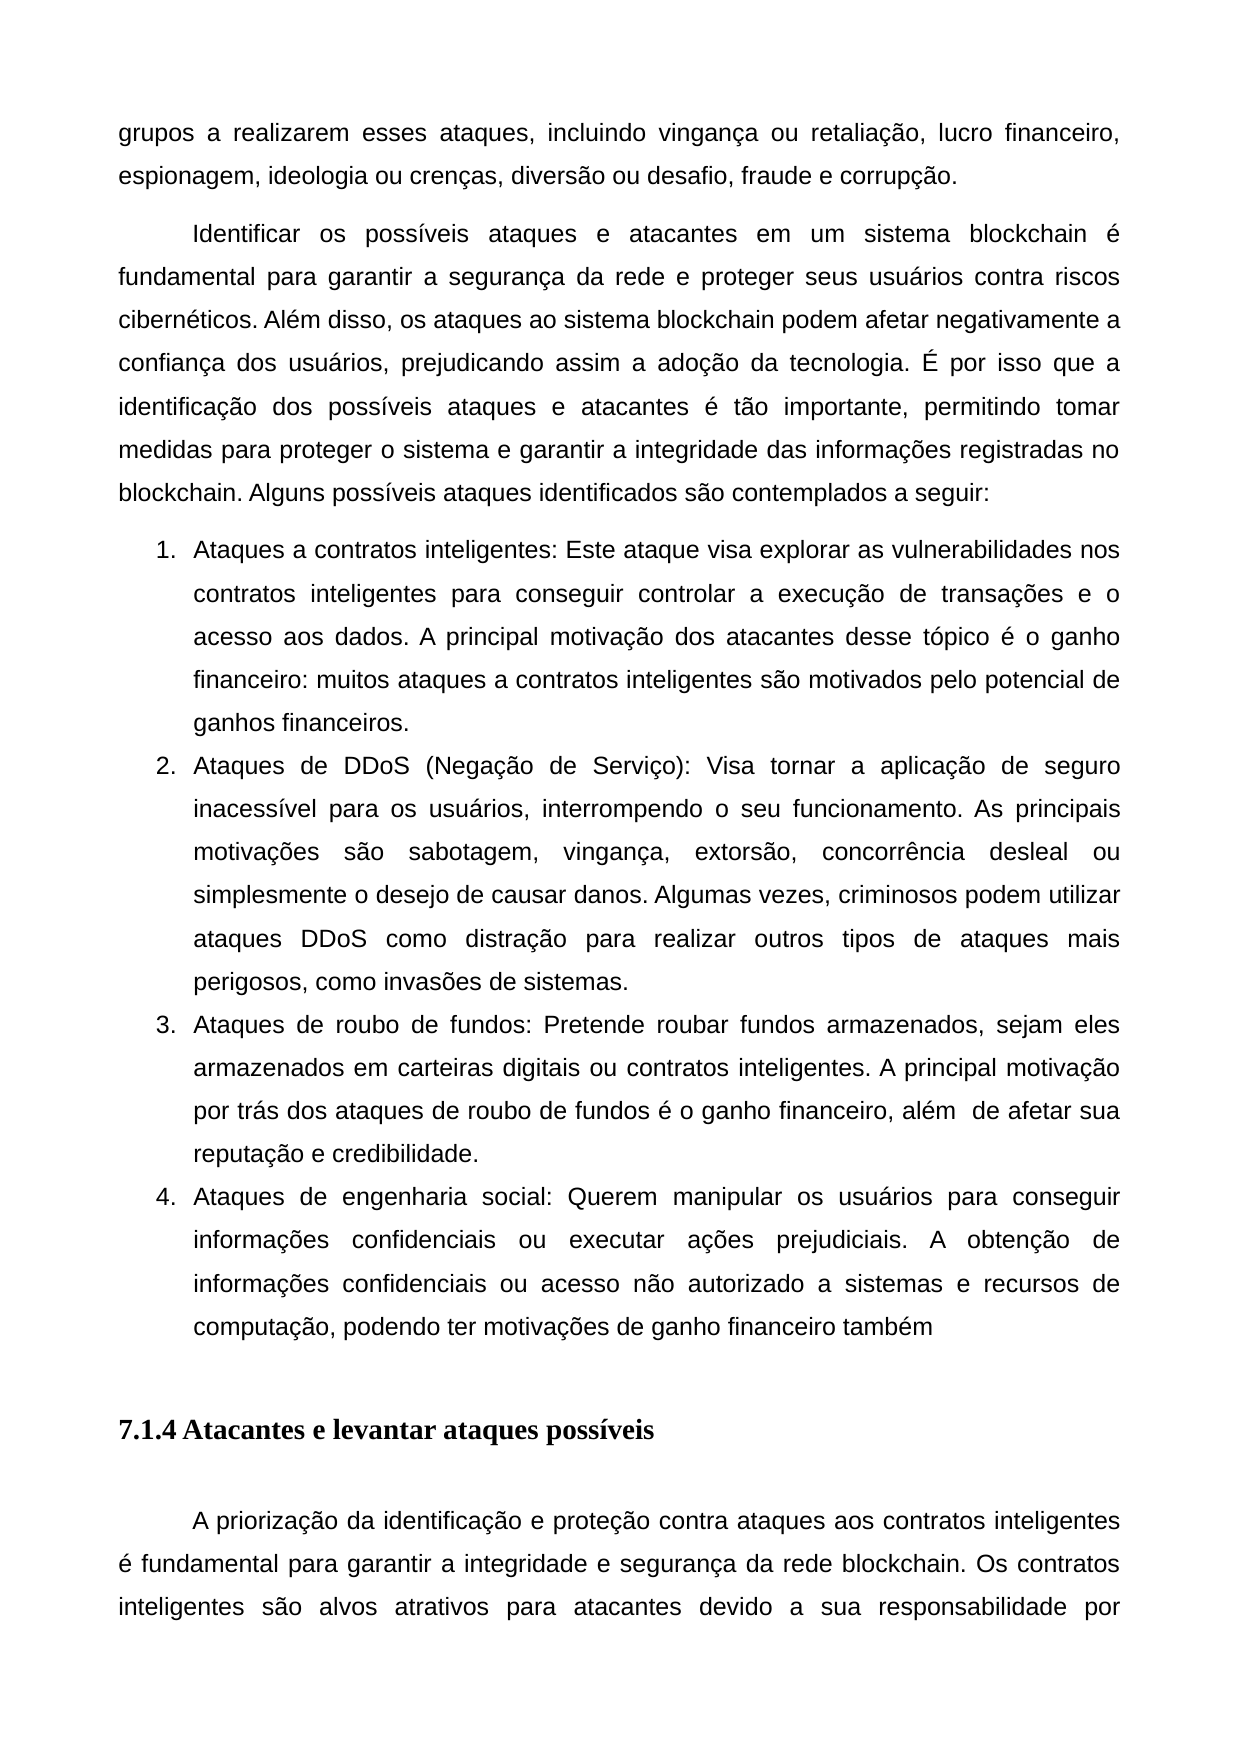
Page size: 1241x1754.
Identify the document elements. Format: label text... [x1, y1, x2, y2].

list Ataques de engenharia social: Querem manipular os usuários para conseguir informações confidenciais ou executar ações prejudiciais. A obtenção de informações confidenciais ou acesso não autorizado a sistemas e recursos de computação, podendo ter motivações de ganho financeiro também [156, 1182, 1122, 1340]
subtitle 7.1.4 Atacantes e levantar ataques possíveis [118, 1412, 1122, 1446]
text Identificar os possíveis ataques e atacantes em um sistema blockchain é fundamental para garantir a segurança da rede e proteger seus usuários contra riscos cibernéticos. Além disso, os ataques ao sistema blockchain podem afetar negativamente a confiança dos usuários, prejudicando assim a adoção da tecnologia. É por isso que a identificação dos possíveis ataques e atacantes é tão importante, permitindo tomar medidas para proteger o sistema e garantir a integridade das informações registradas no blockchain. Alguns possíveis ataques identificados são contemplados a seguir: [118, 219, 1122, 506]
text A priorização da identificação e proteção contra ataques aos contratos inteligentes é fundamental para garantir a integridade e segurança da rede blockchain. Os contratos inteligentes são alvos atrativos para atacantes devido a sua responsabilidade por [118, 1506, 1122, 1621]
text grupos a realizarem esses ataques, incluindo vingança ou retaliação, lucro financeiro, espionagem, ideologia ou crenças, diversão ou desafio, fraude e corrupção. [118, 118, 1122, 190]
list Ataques a contratos inteligentes: Este ataque visa explorar as vulnerabilidades nos contratos inteligentes para conseguir controlar a execução de transações e o acesso aos dados. A principal motivação dos atacantes desse tópico é o ganho financeiro: muitos ataques a contratos inteligentes são motivados pelo potencial de ganhos financeiros. [156, 535, 1122, 737]
list Ataques de roubo de fundos: Pretende roubar fundos armazenados, sejam eles armazenados em carteiras digitais ou contratos inteligentes. A principal motivação por trás dos ataques de roubo de fundos é o ganho financeiro, além de afetar sua reputação e credibilidade. [156, 1010, 1122, 1168]
list Ataques de DDoS (Negação de Serviço): Visa tornar a aplicação de seguro inacessível para os usuários, interrompendo o seu funcionamento. As principais motivações são sabotagem, vingança, extorsão, concorrência desleal ou simplesmente o desejo de causar danos. Algumas vezes, criminosos podem utilizar ataques DDoS como distração para realizar outros tipos de ataques mais perigosos, como invasões de sistemas. [156, 751, 1122, 995]
